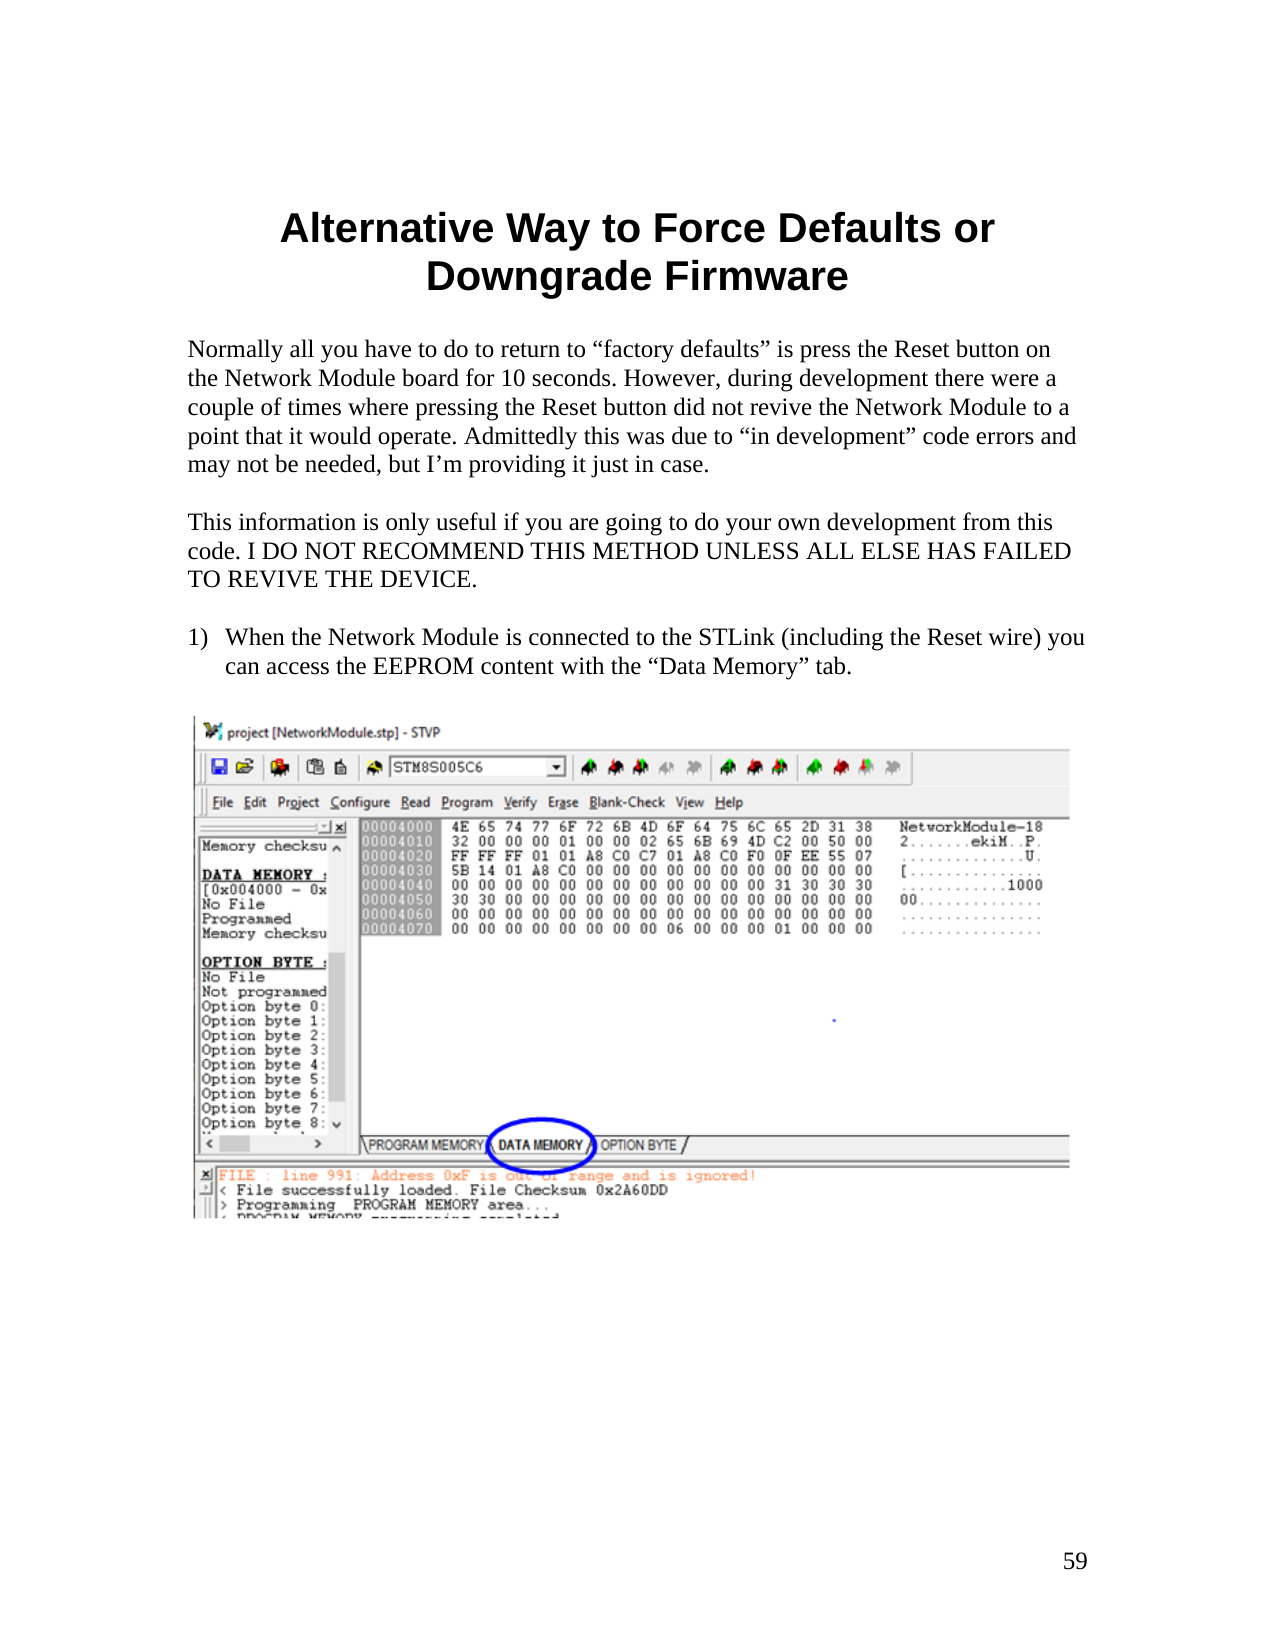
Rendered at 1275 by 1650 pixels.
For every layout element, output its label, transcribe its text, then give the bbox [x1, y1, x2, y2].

picture [187, 708, 1082, 1232]
text This information is only useful if you are going to do your own development from this code. I DO NOT RECOMMEND THIS METHOD UNLESS ALL ELSE HAS FAILED TO REVIVE THE DEVICE. [187, 507, 1087, 593]
list When the Network Module is connected to the STLink (including the Reset wire) you can access the EEPROM content with the “Data Memory” tab. [187, 622, 1087, 679]
text Normally all you have to do to return to “factory defaults” is press the Reset button on the Network Module board for 10 seconds. However, during development there were a couple of times where pressing the Reset button did not revive the Network Module to a point that it would operate. Admittedly this was due to “in development” code errors and may not be needed, but I’m providing it just in case. [187, 334, 1087, 478]
subtitle Alternative Way to Force Defaults or Downgrade Firmware [187, 204, 1087, 299]
